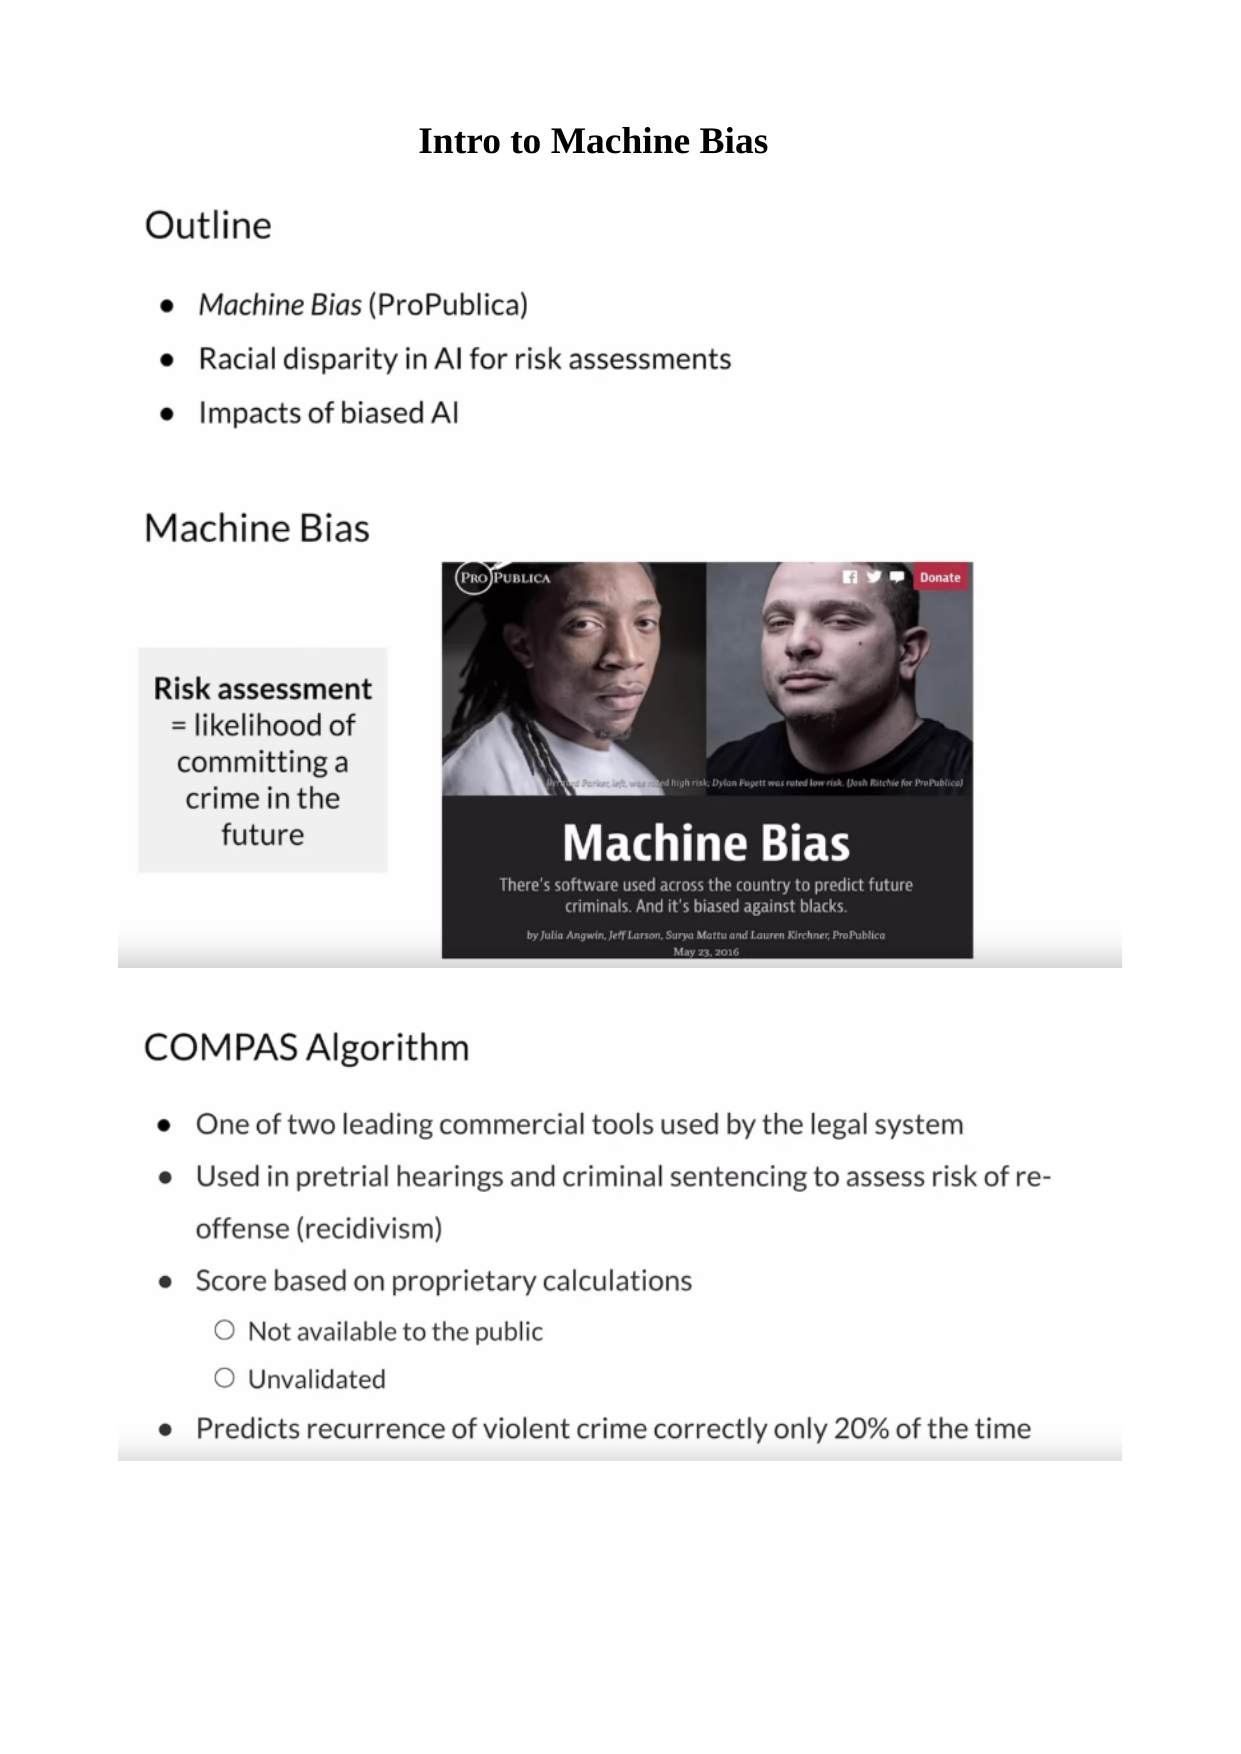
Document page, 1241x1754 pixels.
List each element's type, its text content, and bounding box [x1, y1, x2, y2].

picture [118, 202, 1123, 441]
picture [118, 498, 1123, 968]
picture [118, 1025, 1123, 1461]
subtitle Intro to Machine Bias [118, 118, 1122, 161]
